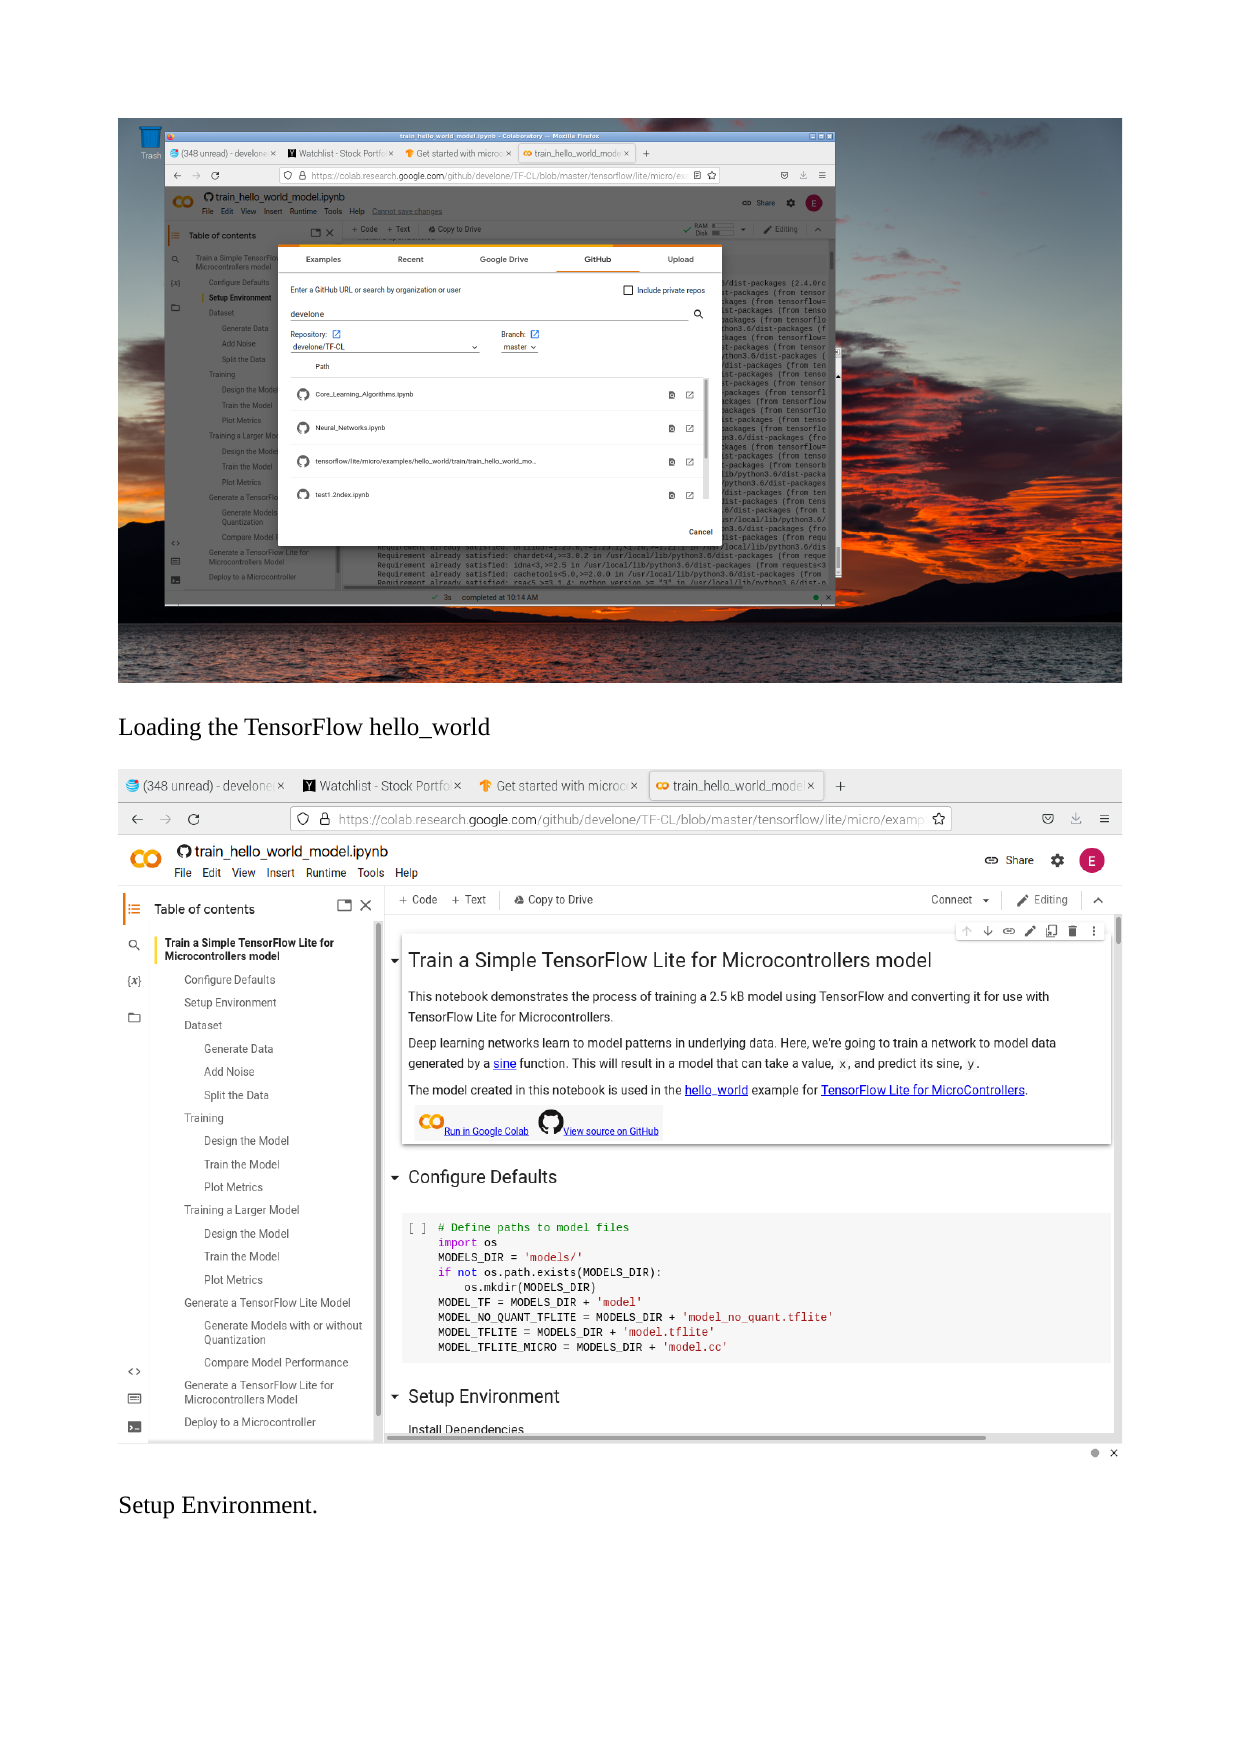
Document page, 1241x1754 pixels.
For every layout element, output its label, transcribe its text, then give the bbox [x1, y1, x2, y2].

picture [118, 769, 1123, 1462]
picture [118, 118, 1123, 683]
text Loading the TensorFlow hello_world [118, 712, 1122, 740]
text Setup Environment. [118, 1490, 1122, 1519]
